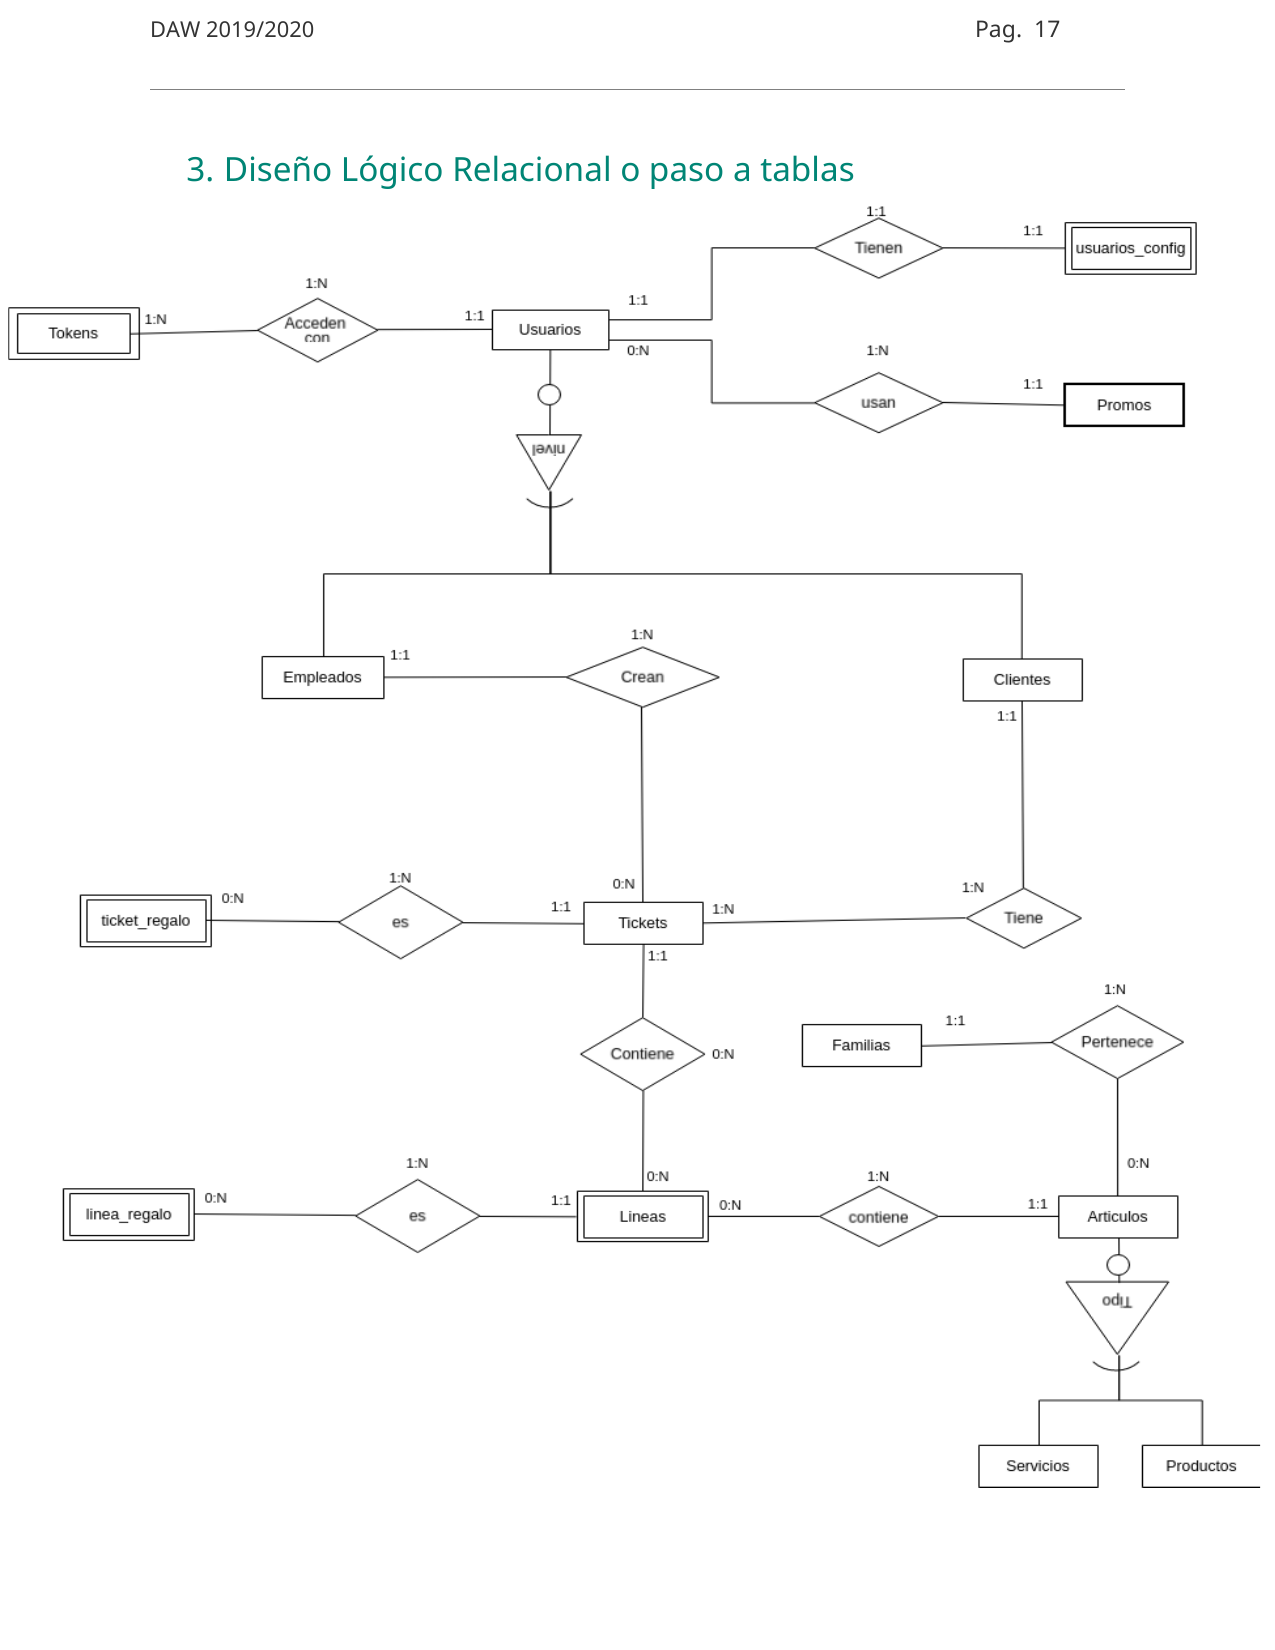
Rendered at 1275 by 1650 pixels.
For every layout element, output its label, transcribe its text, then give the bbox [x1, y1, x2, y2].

subtitle Diseño Lógico Relacional o paso a tablas [186, 146, 1125, 191]
picture [8, 203, 1261, 1488]
